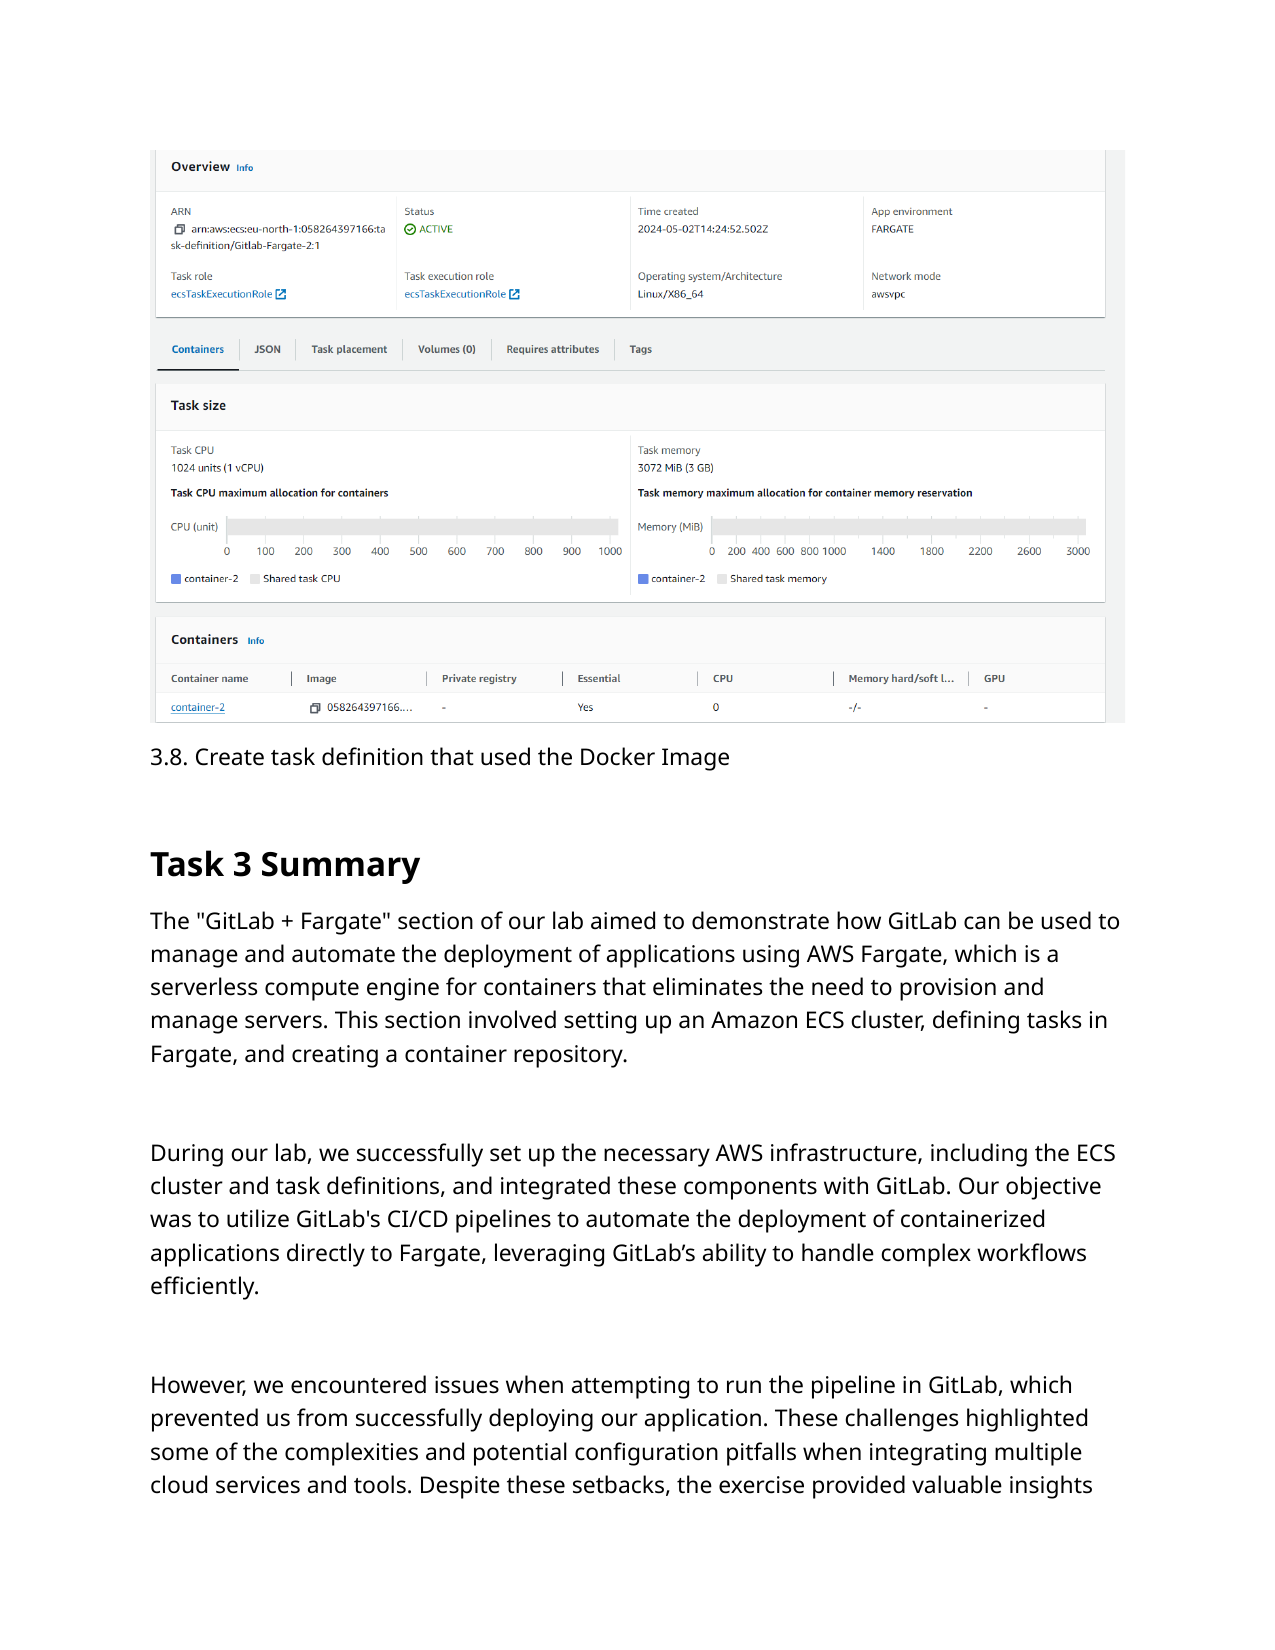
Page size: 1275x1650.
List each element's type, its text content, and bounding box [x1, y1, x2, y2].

text During our lab, we successfully set up the necessary AWS infrastructure, including the ECS cluster and task definitions, and integrated these components with GitLab. Our objective was to utilize GitLab's CI/CD pipelines to automate the deployment of containerized applications directly to Fargate, leveraging GitLab’s ability to handle complex workflows efficiently. [150, 1137, 1125, 1301]
text 3.8. Create task definition that used the Docker Image [150, 741, 1125, 772]
text However, we encountered issues when attempting to run the pipeline in GitLab, which prevented us from successfully deploying our application. These challenges highlighted some of the complexities and potential configuration pitfalls when integrating multiple cloud services and tools. Despite these setbacks, the exercise provided valuable insights [150, 1369, 1125, 1500]
text The "GitLab + Fargate" section of our lab aimed to demonstrate how GitLab can be used to manage and automate the deployment of applications using AWS Fargate, which is a serverless compute engine for containers that eliminates the need to provision and manage servers. This section involved setting up an Amazon ECS cluster, defining tasks in Fargate, and creating a container repository. [150, 905, 1125, 1069]
text Task 3 Summary [150, 840, 1125, 886]
